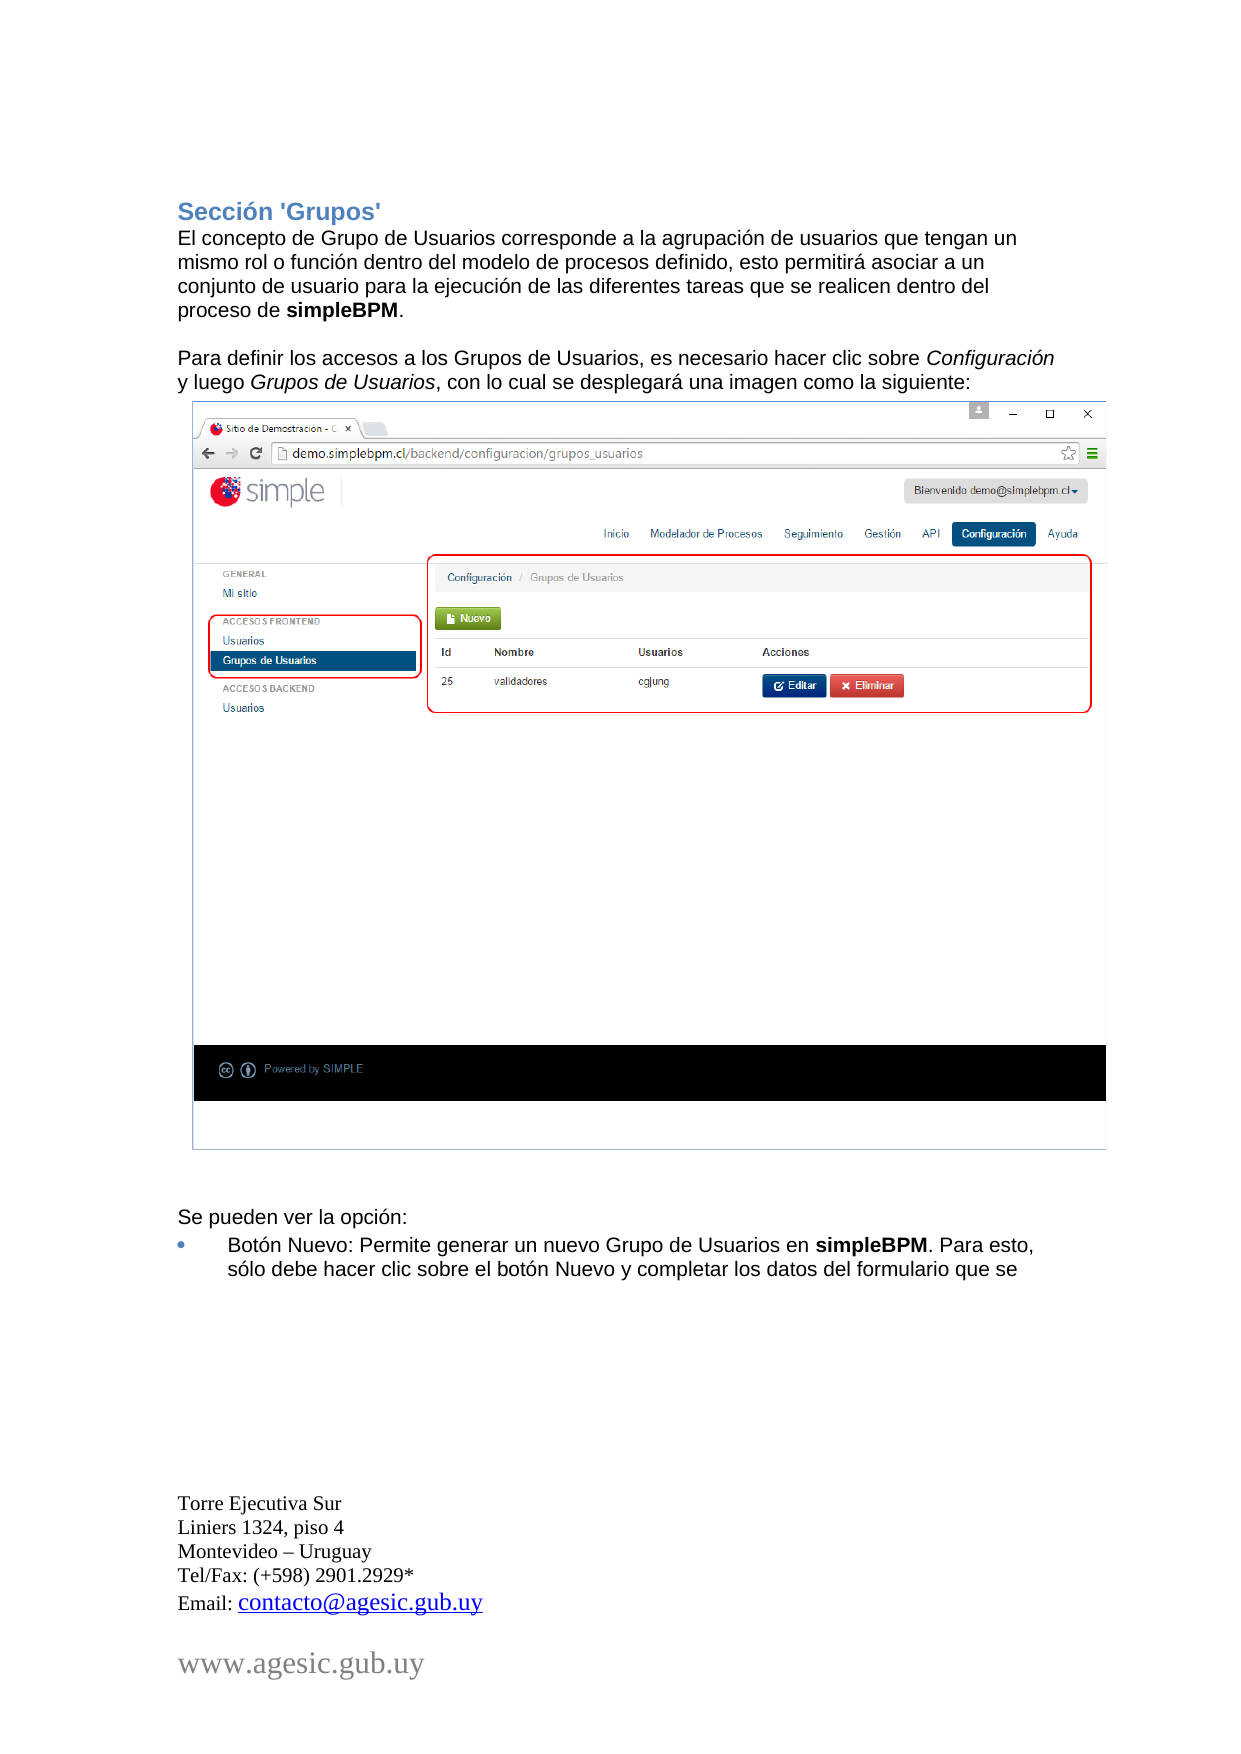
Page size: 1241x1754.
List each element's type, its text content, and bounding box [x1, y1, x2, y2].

text Se pueden ver la opción: [177, 1205, 1063, 1229]
subtitle Sección 'Grupos' [177, 197, 1063, 226]
text Para definir los accesos a los Grupos de Usuarios, es necesario hacer clic sobre Configuración y luego Grupos de Usuarios, con lo cual se desplegará una imagen como la siguiente: [177, 346, 1063, 394]
text El concepto de Grupo de Usuarios corresponde a la agrupación de usuarios que tengan un mismo rol o función dentro del modelo de procesos definido, esto permitirá asociar a un conjunto de usuario para la ejecución de las diferentes tareas que se realicen dentro del proceso de simpleBPM. [177, 226, 1063, 322]
list Botón Nuevo: Permite generar un nuevo Grupo de Usuarios en simpleBPM. Para esto, sólo debe hacer clic sobre el botón Nuevo y completar los datos del formulario que se [177, 1233, 1063, 1281]
picture [192, 401, 1107, 1150]
